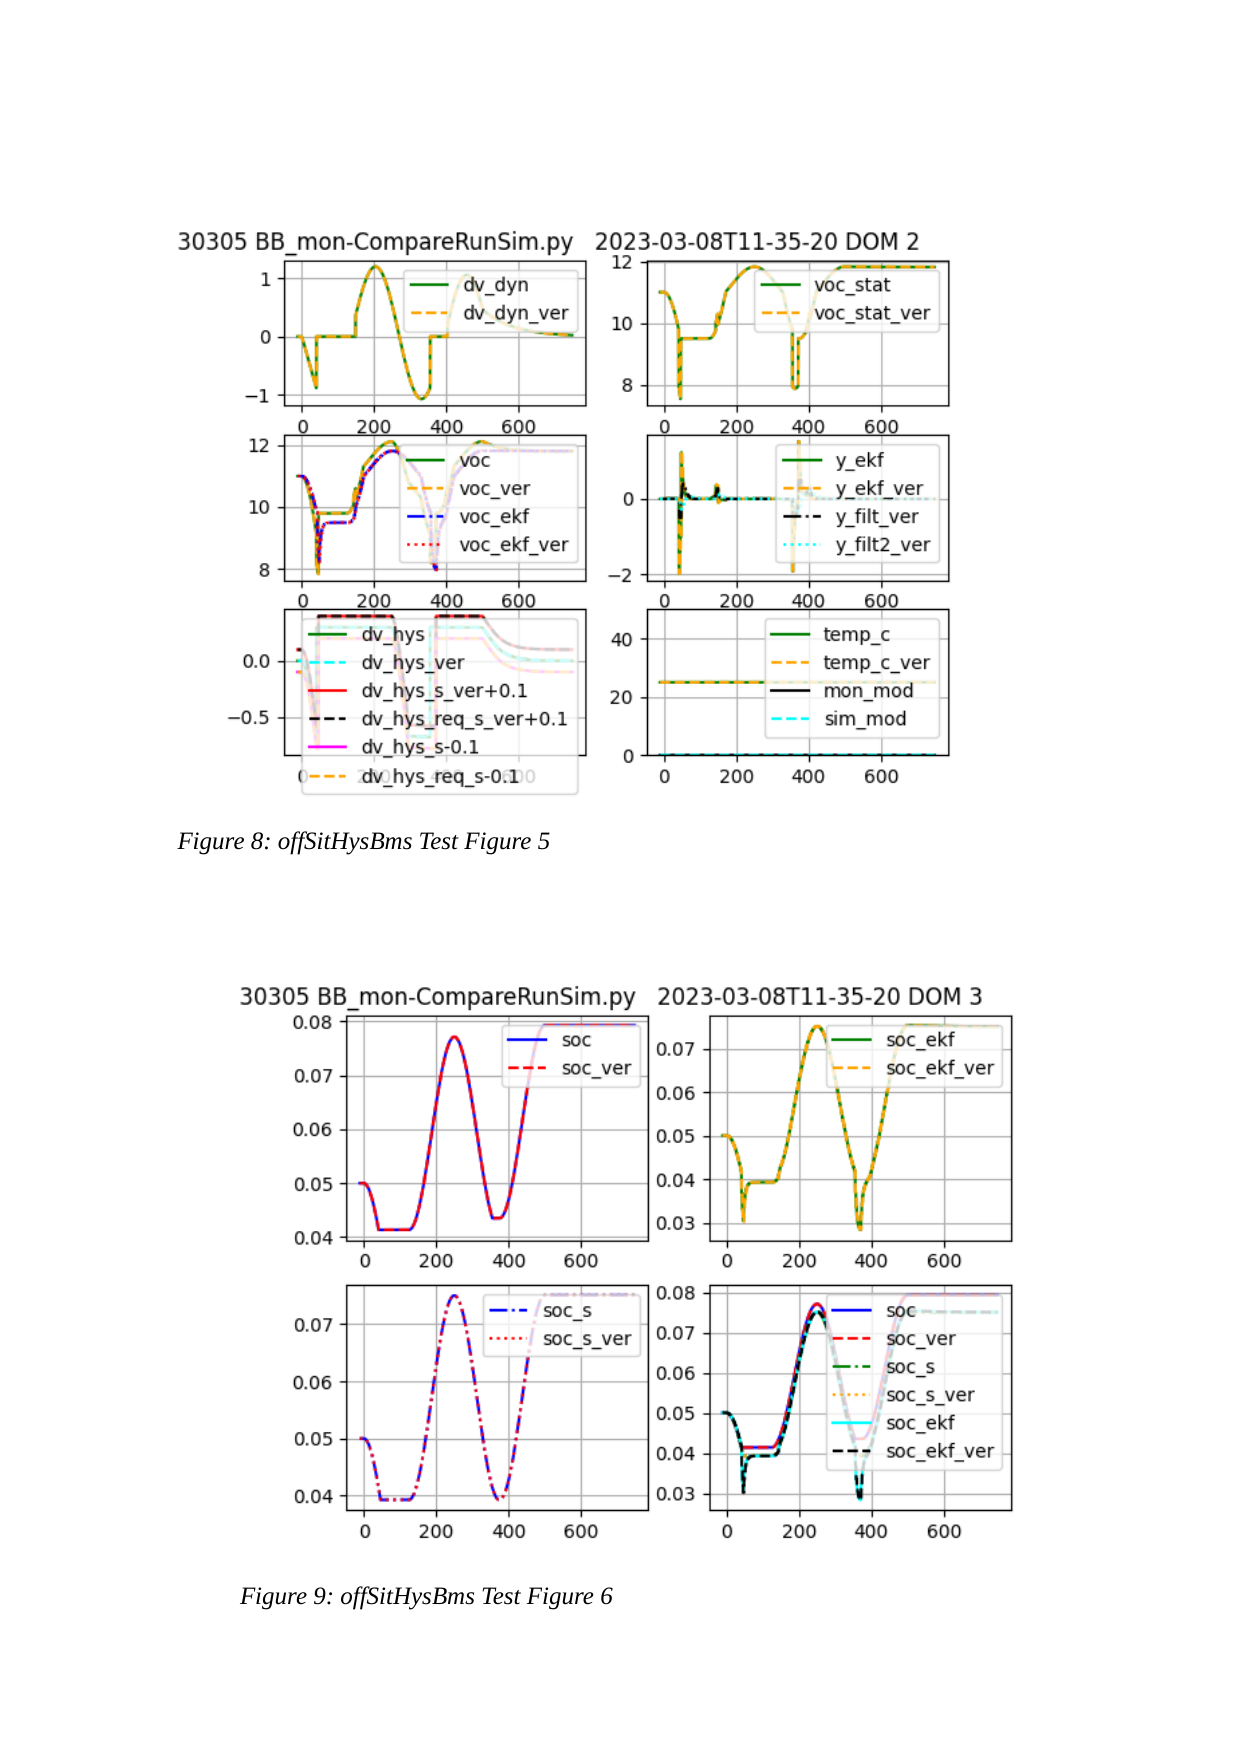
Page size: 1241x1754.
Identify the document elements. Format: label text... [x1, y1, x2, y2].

text Figure 9: offSitHysBms Test Figure 6 [240, 1581, 1096, 1610]
picture [239, 938, 1097, 1581]
text Figure 8: offSitHysBms Test Figure 5 [177, 826, 1034, 854]
picture [177, 183, 1034, 826]
